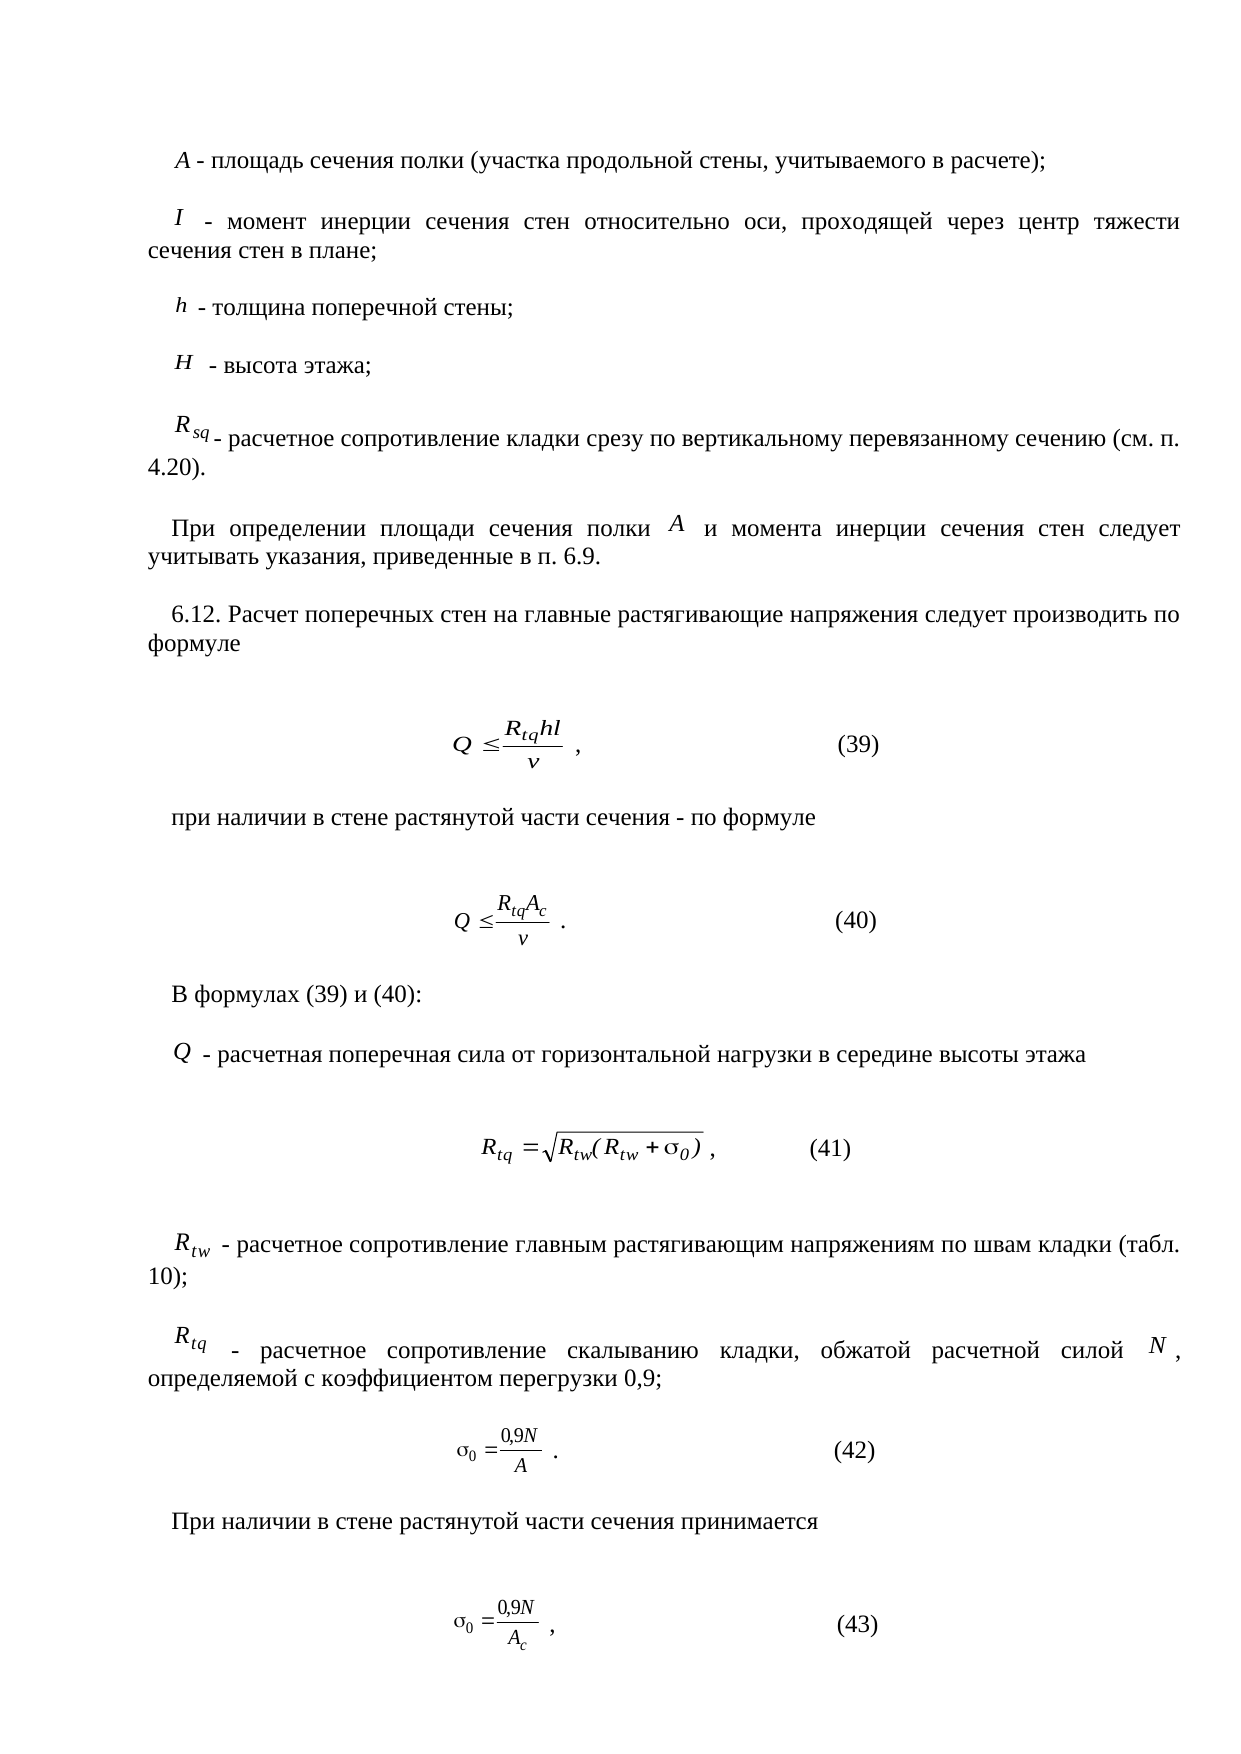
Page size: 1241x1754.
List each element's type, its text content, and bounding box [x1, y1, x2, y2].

text . (42) [148, 1421, 1181, 1477]
text При определении площади сечения полки и момента инерции сечения стен следует учитывать указания, приведенные в п. 6.9. [148, 509, 1181, 570]
text - расчетное сопротивление кладки срезу по вертикальному перевязанному сечению (см. п. 4.20). [148, 407, 1181, 481]
text . (40) [148, 888, 1181, 951]
text - расчетное сопротивление главным растягивающим напряжениям по швам кладки (табл. 10); [148, 1226, 1181, 1290]
text При наличии в стене растянутой части сечения принимается [148, 1506, 1181, 1535]
text - площадь сечения полки (участка продольной стены, учитываемого в расчете); [148, 145, 1181, 174]
text В формулах (39) и (40): [148, 979, 1181, 1008]
text , (41) [148, 1127, 1181, 1168]
text - расчетное сопротивление скалыванию кладки, обжатой расчетной силой , определяемой с коэффициентом перегрузки 0,9; [148, 1319, 1181, 1392]
text при наличии в стене растянутой части сечения - по формуле [148, 802, 1181, 831]
text - момент инерции сечения стен относительно оси, проходящей через центр тяжести сечения стен в плане; [148, 203, 1181, 263]
text - толщина поперечной стены; [148, 292, 1181, 321]
text , (43) [148, 1592, 1181, 1655]
text - высота этажа; [148, 350, 1181, 379]
text 6.12. Расчет поперечных стен на главные растягивающие напряжения следует производить по формуле [148, 599, 1181, 656]
text , (39) [148, 714, 1181, 773]
text - расчетная поперечная сила от горизонтальной нагрузки в середине высоты этажа [148, 1037, 1181, 1070]
